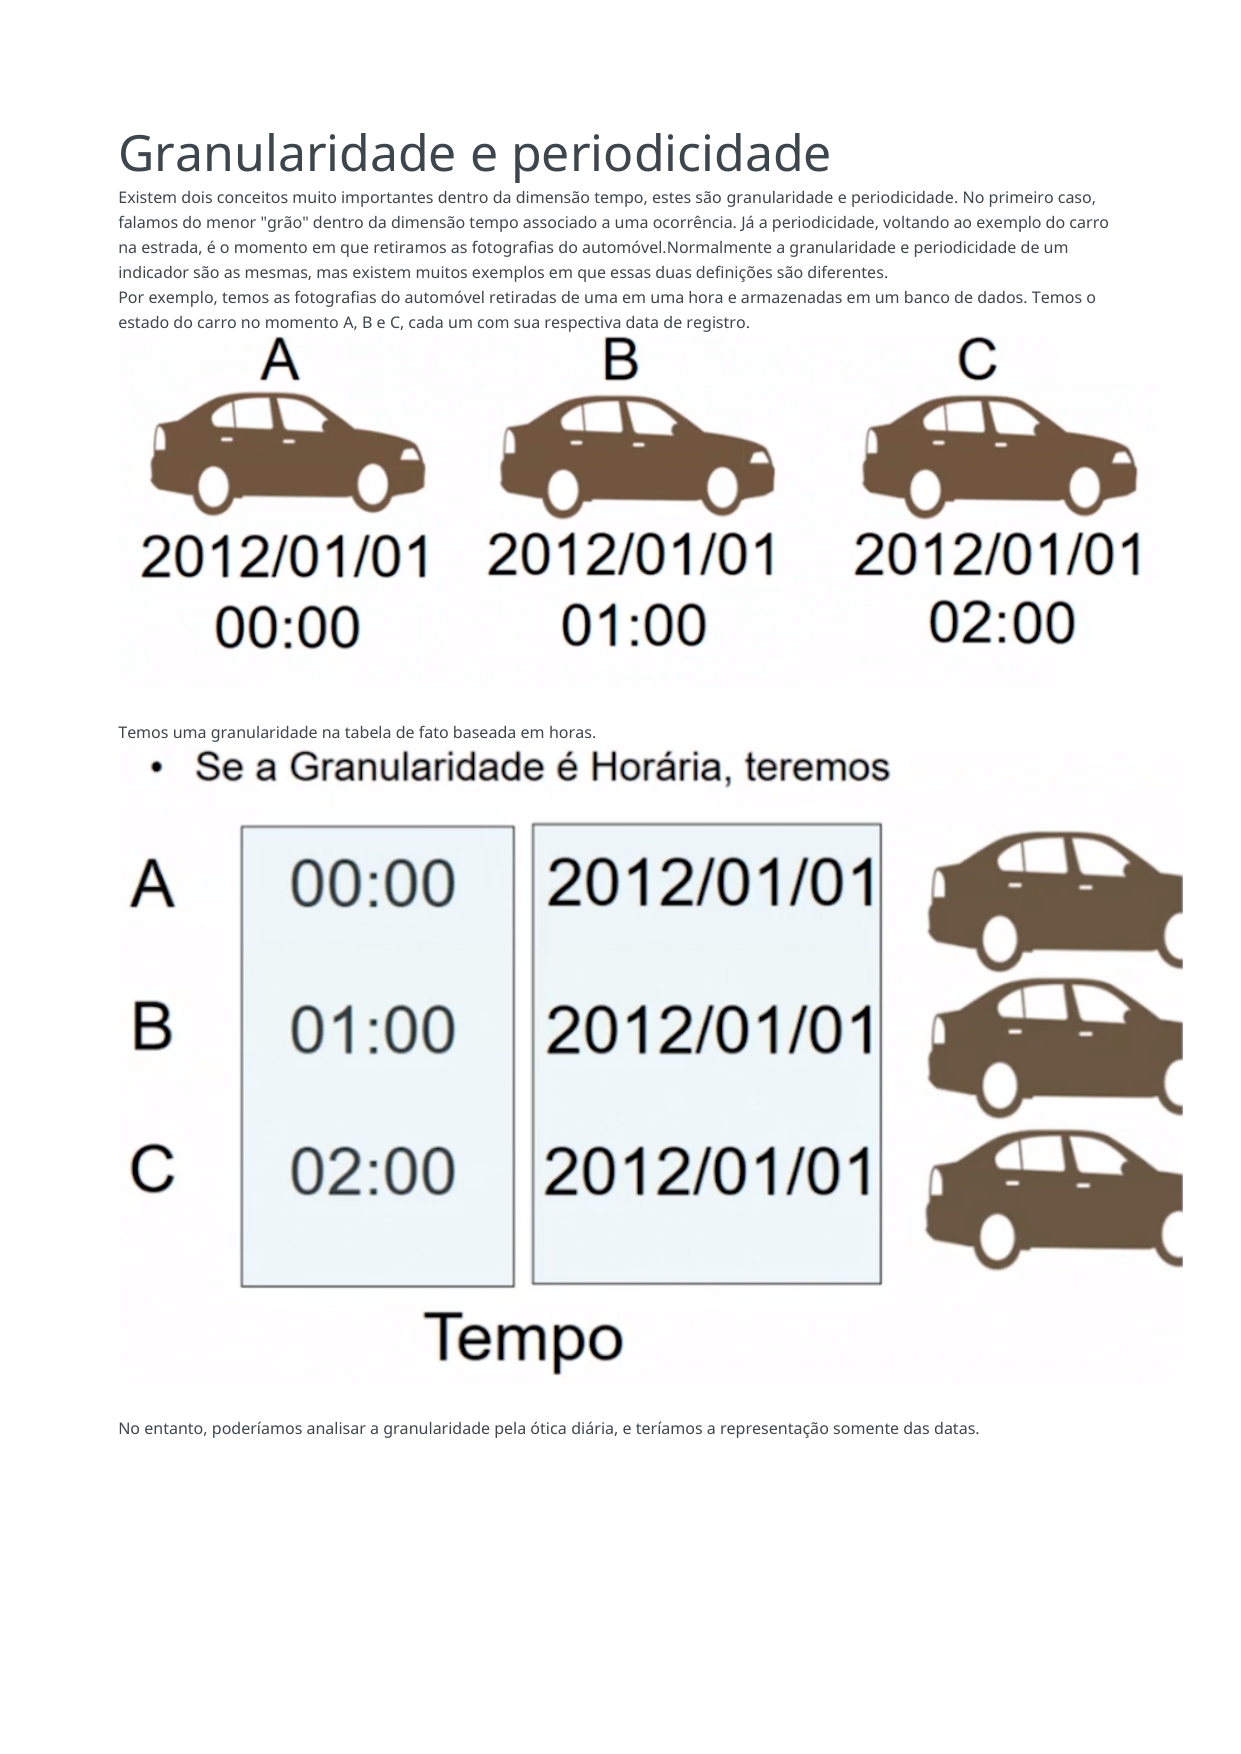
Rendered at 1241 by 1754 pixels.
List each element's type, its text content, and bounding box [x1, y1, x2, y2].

text Temos uma granularidade na tabela de fato baseada em horas. [118, 722, 1122, 743]
picture [118, 746, 1183, 1384]
text No entanto, poderíamos analisar a granularidade pela ótica diária, e teríamos a representação somente das datas. [118, 1417, 1122, 1439]
picture [118, 336, 1186, 688]
text Existem dois conceitos muito importantes dentro da dimensão tempo, estes são granularidade e periodicidade. No primeiro caso, falamos do menor "grão" dentro da dimensão tempo associado a uma ocorrência. Já a periodicidade, voltando ao exemplo do carro na estrada, é o momento em que retiramos as fotografias do automóvel.Normalmente a granularidade e periodicidade de um indicador são as mesmas, mas existem muitos exemplos em que essas duas definições são diferentes. [118, 186, 1122, 283]
subtitle Granularidade e periodicidade [118, 118, 1122, 186]
text Por exemplo, temos as fotografias do automóvel retiradas de uma em uma hora e armazenadas em um banco de dados. Temos o estado do carro no momento A, B e C, cada um com sua respectiva data de registro. [118, 287, 1122, 334]
